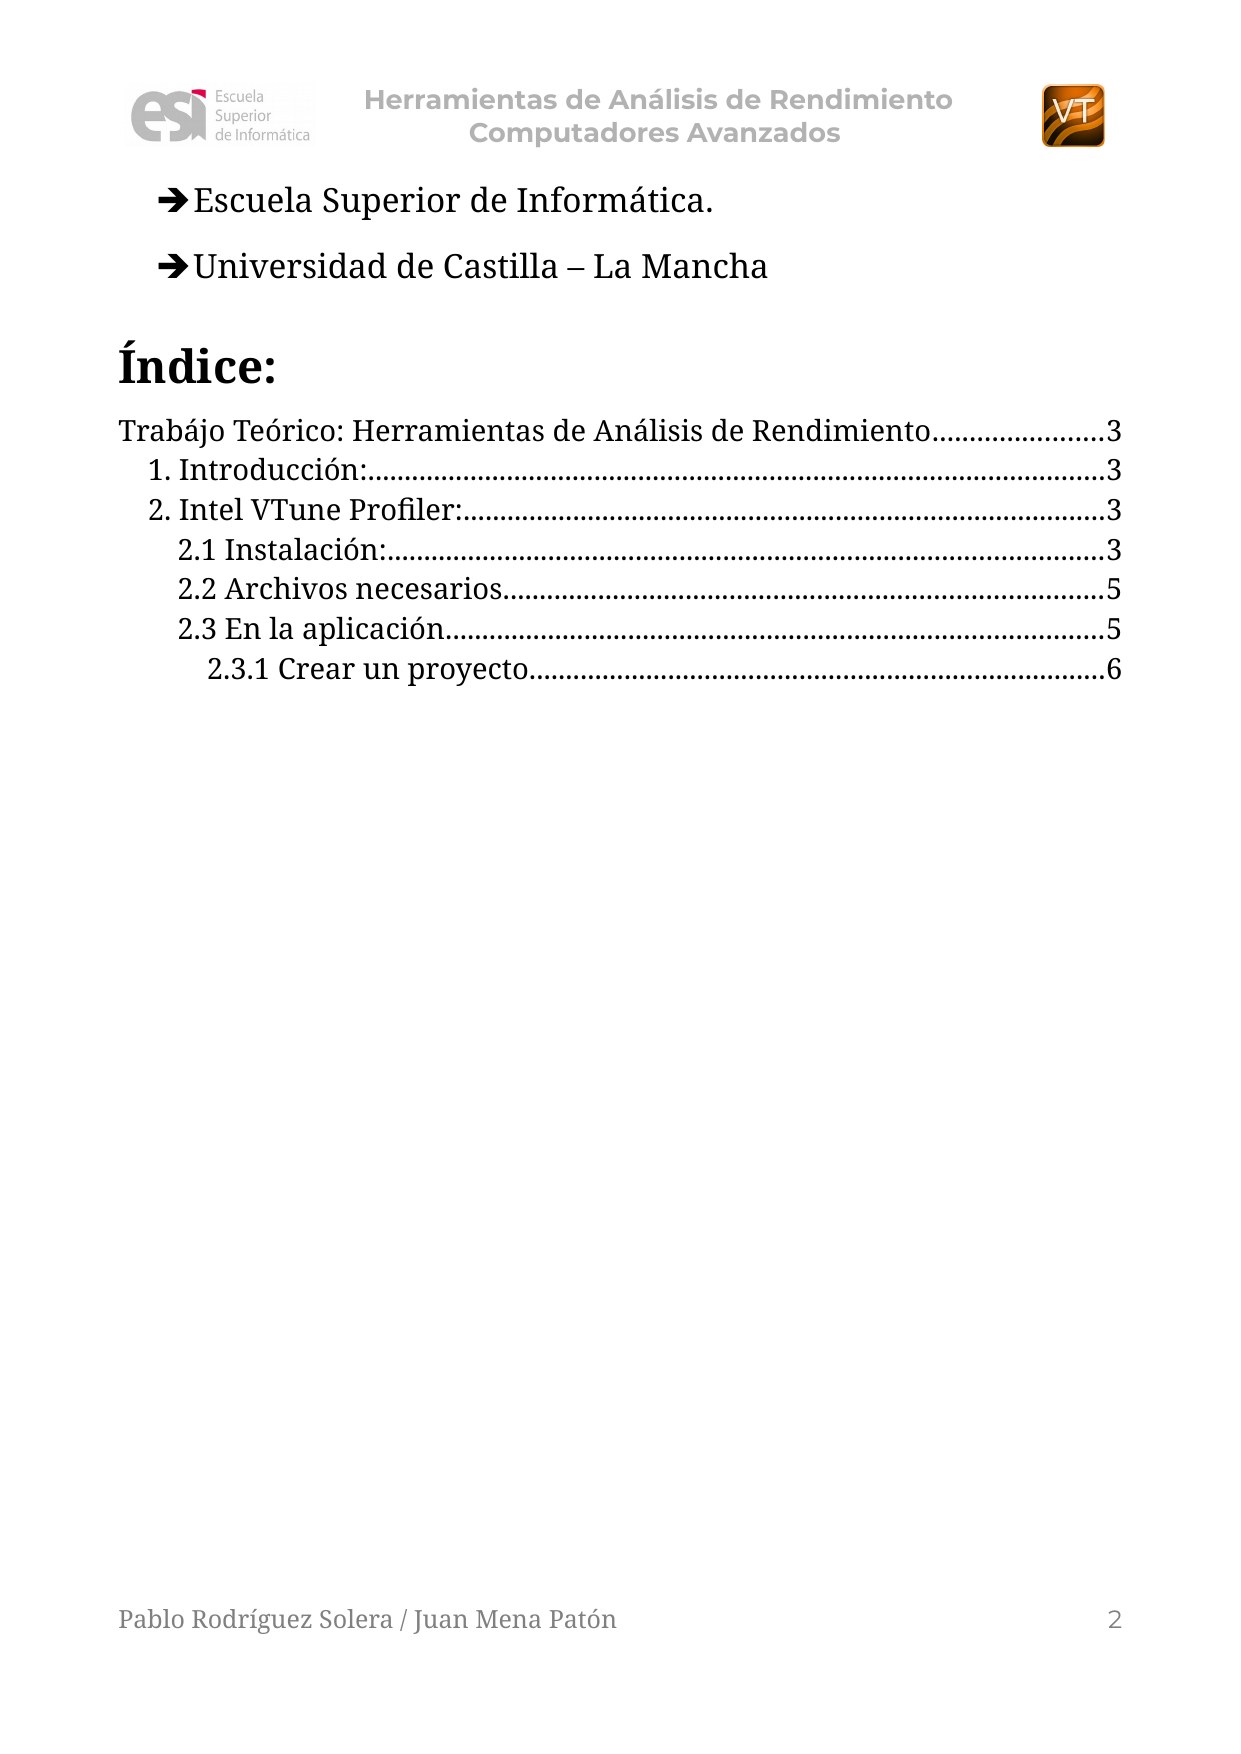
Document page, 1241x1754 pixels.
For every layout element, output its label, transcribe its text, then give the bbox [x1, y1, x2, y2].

text 2. Intel VTune Profiler: 3 [148, 489, 1122, 529]
list Universidad de Castilla – La Mancha [156, 243, 1122, 288]
subtitle Índice: [118, 335, 1122, 397]
picture [1042, 84, 1105, 147]
text 2.1 Instalación: 3 [177, 529, 1122, 568]
picture [124, 82, 315, 147]
text Trabájo Teórico: Herramientas de Análisis de Rendimiento 3 [118, 410, 1122, 449]
list Escuela Superior de Informática. [156, 176, 1122, 222]
text 2.3 En la aplicación 5 [177, 608, 1122, 648]
text 2.3.1 Crear un proyecto 6 [207, 648, 1122, 688]
text 1. Introducción: 3 [148, 449, 1122, 489]
text 2.2 Archivos necesarios 5 [177, 568, 1122, 608]
